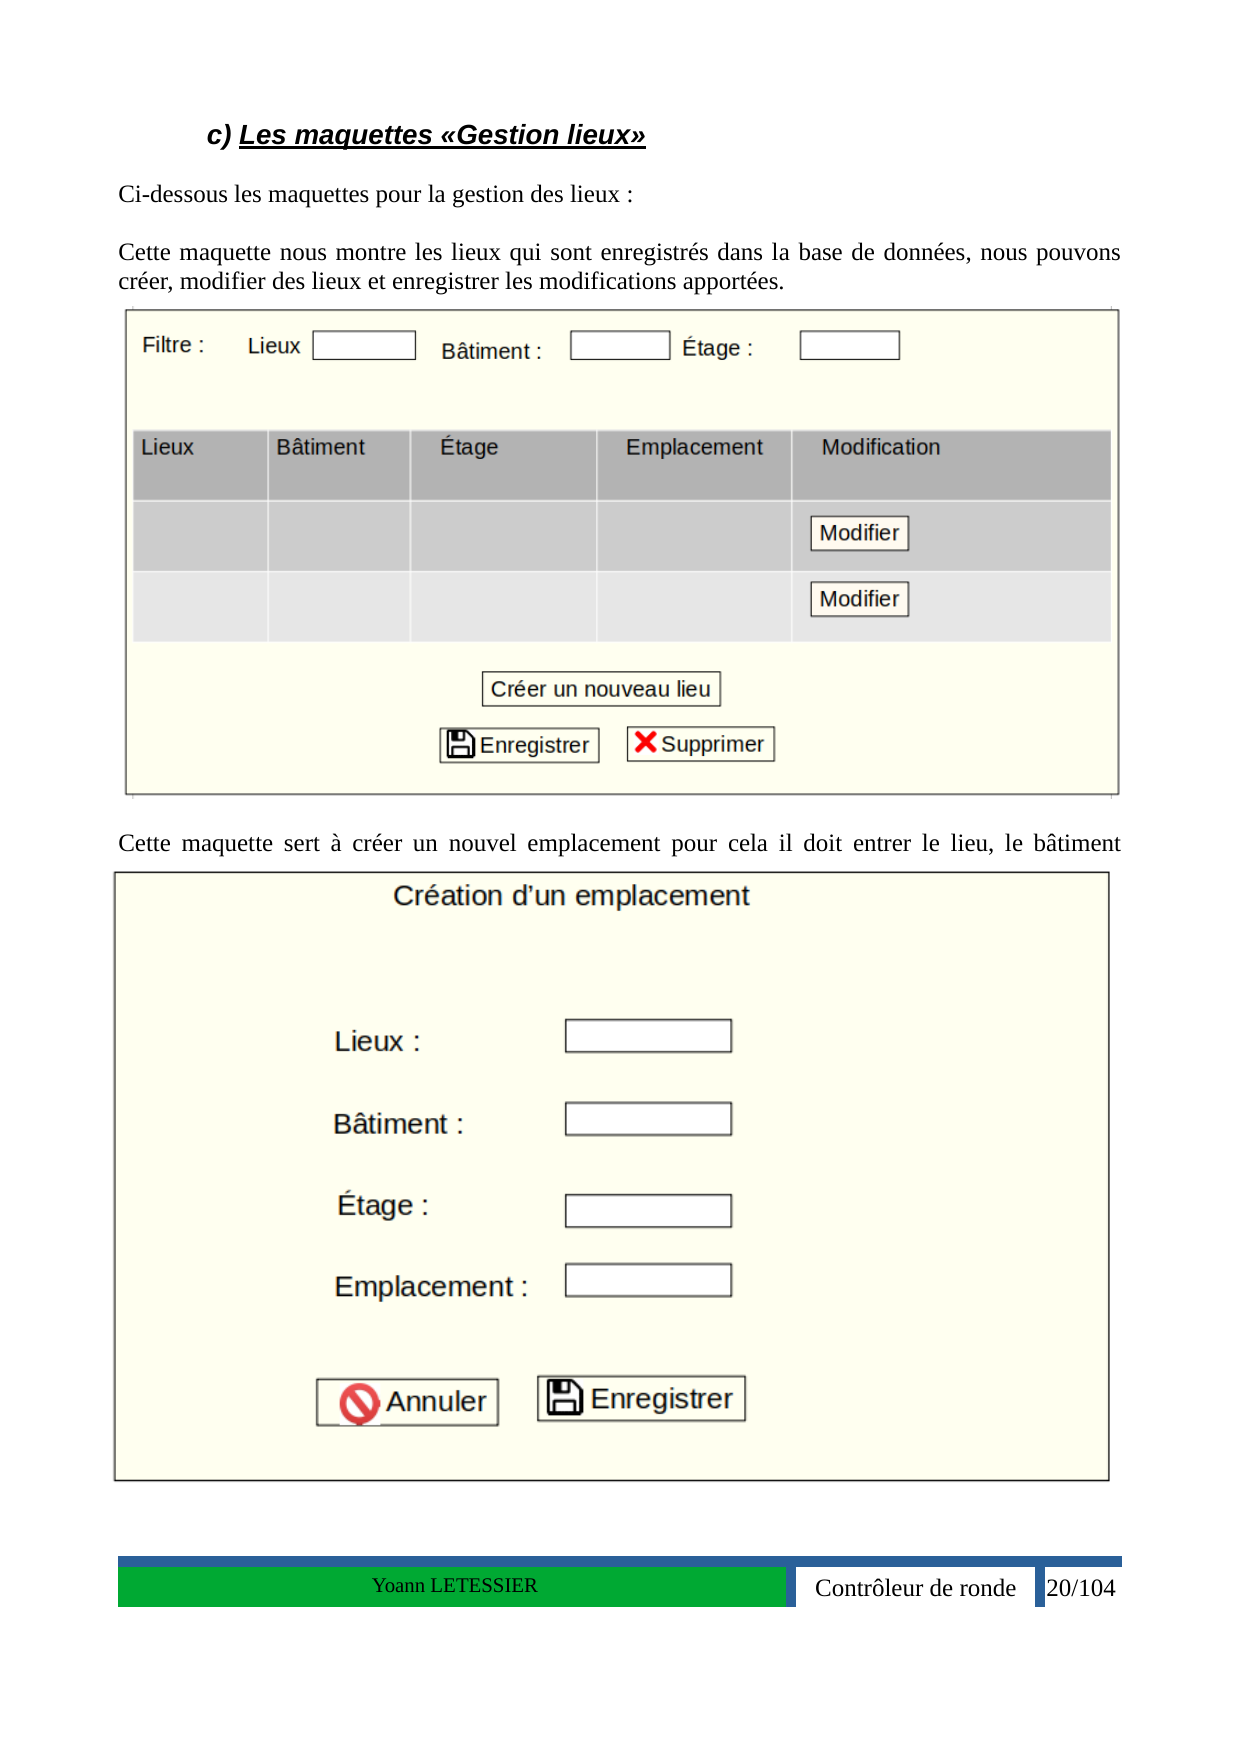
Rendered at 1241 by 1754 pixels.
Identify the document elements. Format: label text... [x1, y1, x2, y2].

picture [118, 306, 1123, 799]
text Cette maquette sert à créer un nouvel emplacement pour cela il doit entrer le lieu, le bâtiment l’étage et l’emplacement. Il peut enregistrer ou annuler les modifications apportées. [118, 828, 1122, 885]
text Cette maquette nous montre les lieux qui sont enregistrés dans la base de données, nous pouvons créer, modifier des lieux et enregistrer les modifications apportées. [118, 237, 1122, 294]
subtitle Les maquettes «Gestion lieux» [118, 118, 1122, 150]
text Ci-dessous les maquettes pour la gestion des lieux : [118, 179, 1122, 208]
picture [109, 870, 1114, 1487]
